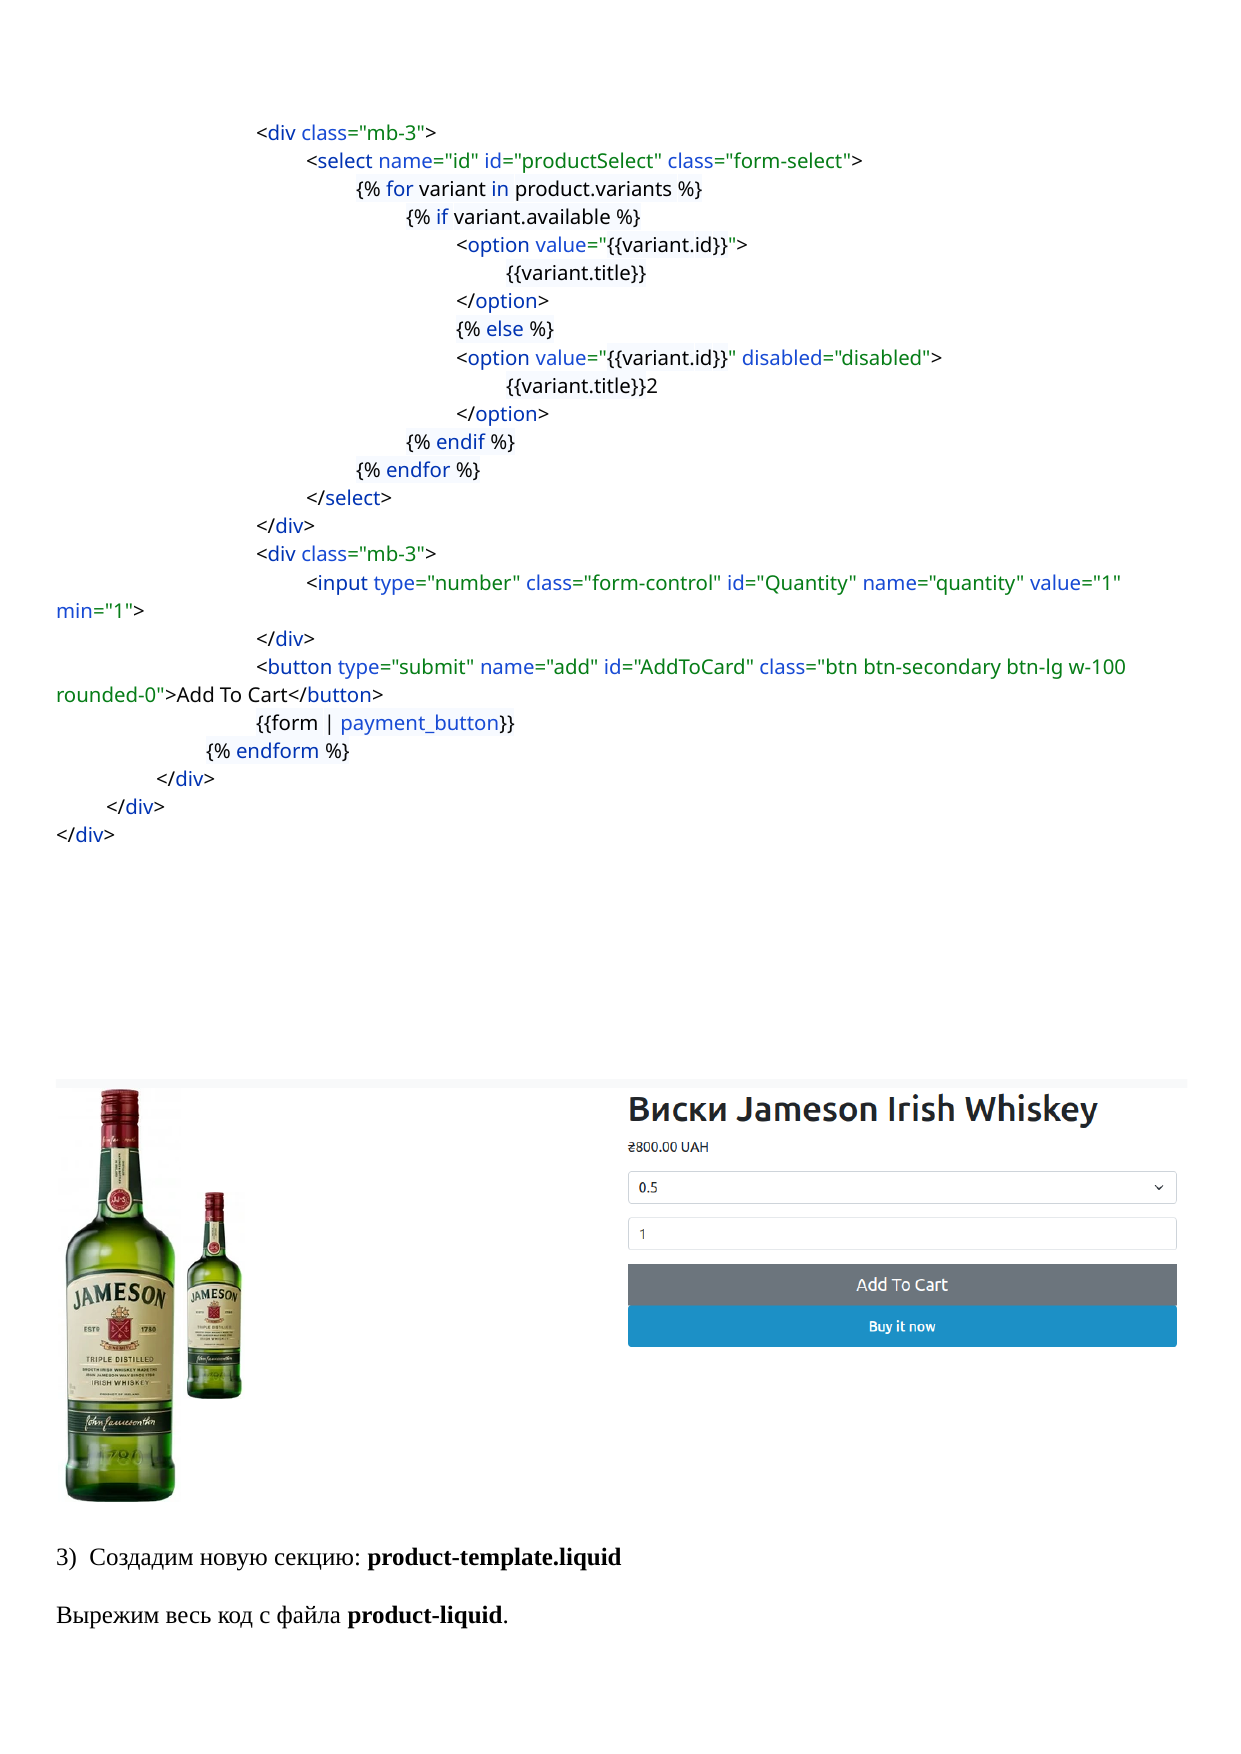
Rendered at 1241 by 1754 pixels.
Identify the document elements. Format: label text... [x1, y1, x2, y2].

text </div> [56, 821, 1187, 848]
text <select name="id" id="productSelect" class="form-select"> [56, 146, 1187, 174]
text <div class="mb-3"> [56, 118, 1187, 146]
text {% endif %} [56, 427, 1187, 456]
text 3) Создадим новую секцию: product-template.liquid [56, 1542, 1187, 1571]
text {{variant.title}} [56, 259, 1187, 287]
text </div> [56, 624, 1187, 652]
text {% endform %} [56, 736, 1187, 764]
text {% else %} [56, 315, 1187, 343]
text <div class="mb-3"> [56, 540, 1187, 568]
text </option> [56, 399, 1187, 427]
picture [55, 1079, 1188, 1514]
text <input type="number" class="form-control" id="Quantity" name="quantity" value="1" min="1"> [56, 568, 1187, 624]
text {% if variant.available %} [56, 202, 1187, 231]
text Вырежим весь код с файла product-liquid. [56, 1600, 1187, 1629]
text {% for variant in product.variants %} [56, 174, 1187, 202]
text {% endfor %} [56, 456, 1187, 484]
text {{form | payment_button}} [56, 708, 1187, 736]
text {{variant.title}}2 [56, 371, 1187, 399]
text <button type="submit" name="add" id="AddToCard" class="btn btn-secondary btn-lg w-100 rounded-0">Add To Cart</button> [56, 652, 1187, 708]
text <option value="{{variant.id}}"> [56, 231, 1187, 259]
text </select> [56, 484, 1187, 512]
text </option> [56, 287, 1187, 315]
text </div> [56, 512, 1187, 540]
text </div> [56, 764, 1187, 792]
text </div> [56, 792, 1187, 821]
text <option value="{{variant.id}}" disabled="disabled"> [56, 343, 1187, 371]
